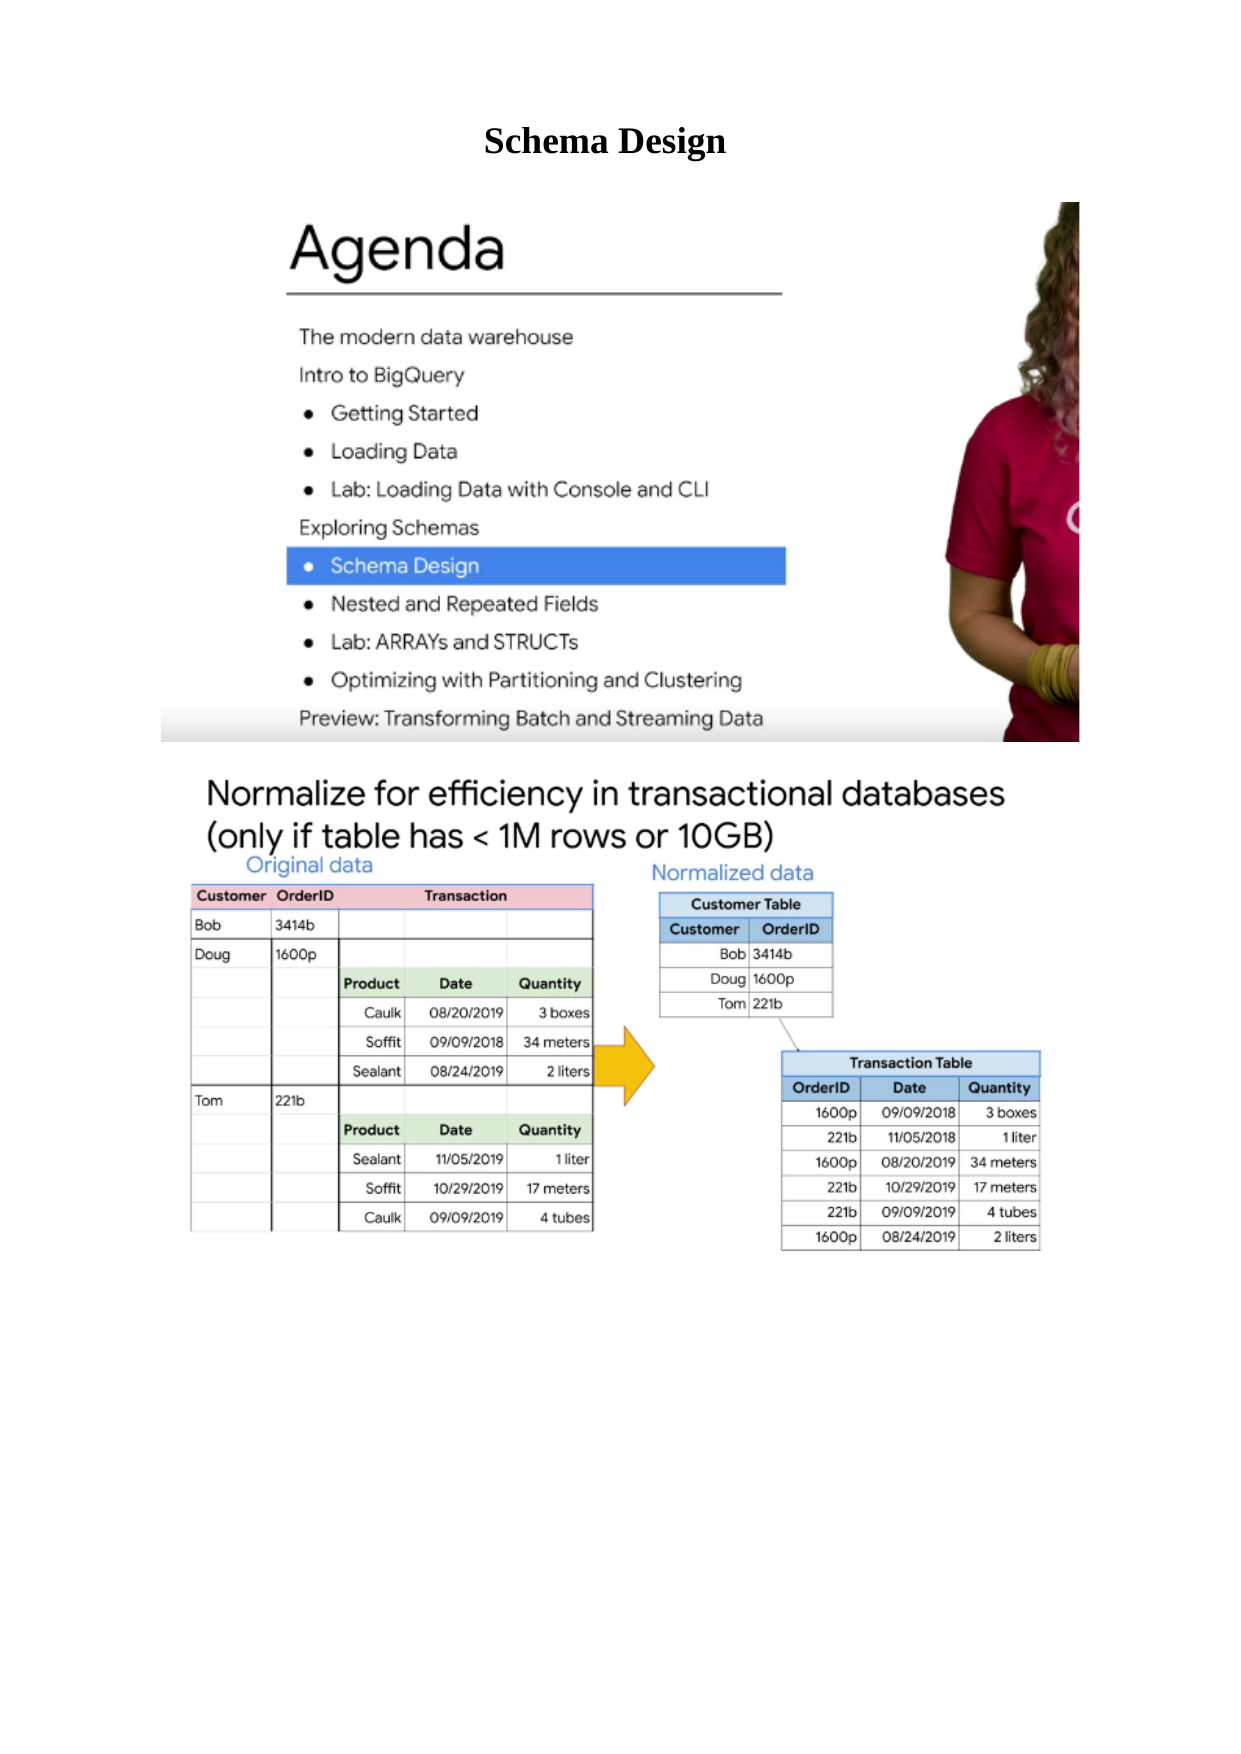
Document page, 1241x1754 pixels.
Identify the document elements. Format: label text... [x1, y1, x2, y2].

picture [118, 770, 1123, 1264]
subtitle Schema Design [118, 118, 1122, 161]
picture [160, 202, 1080, 742]
